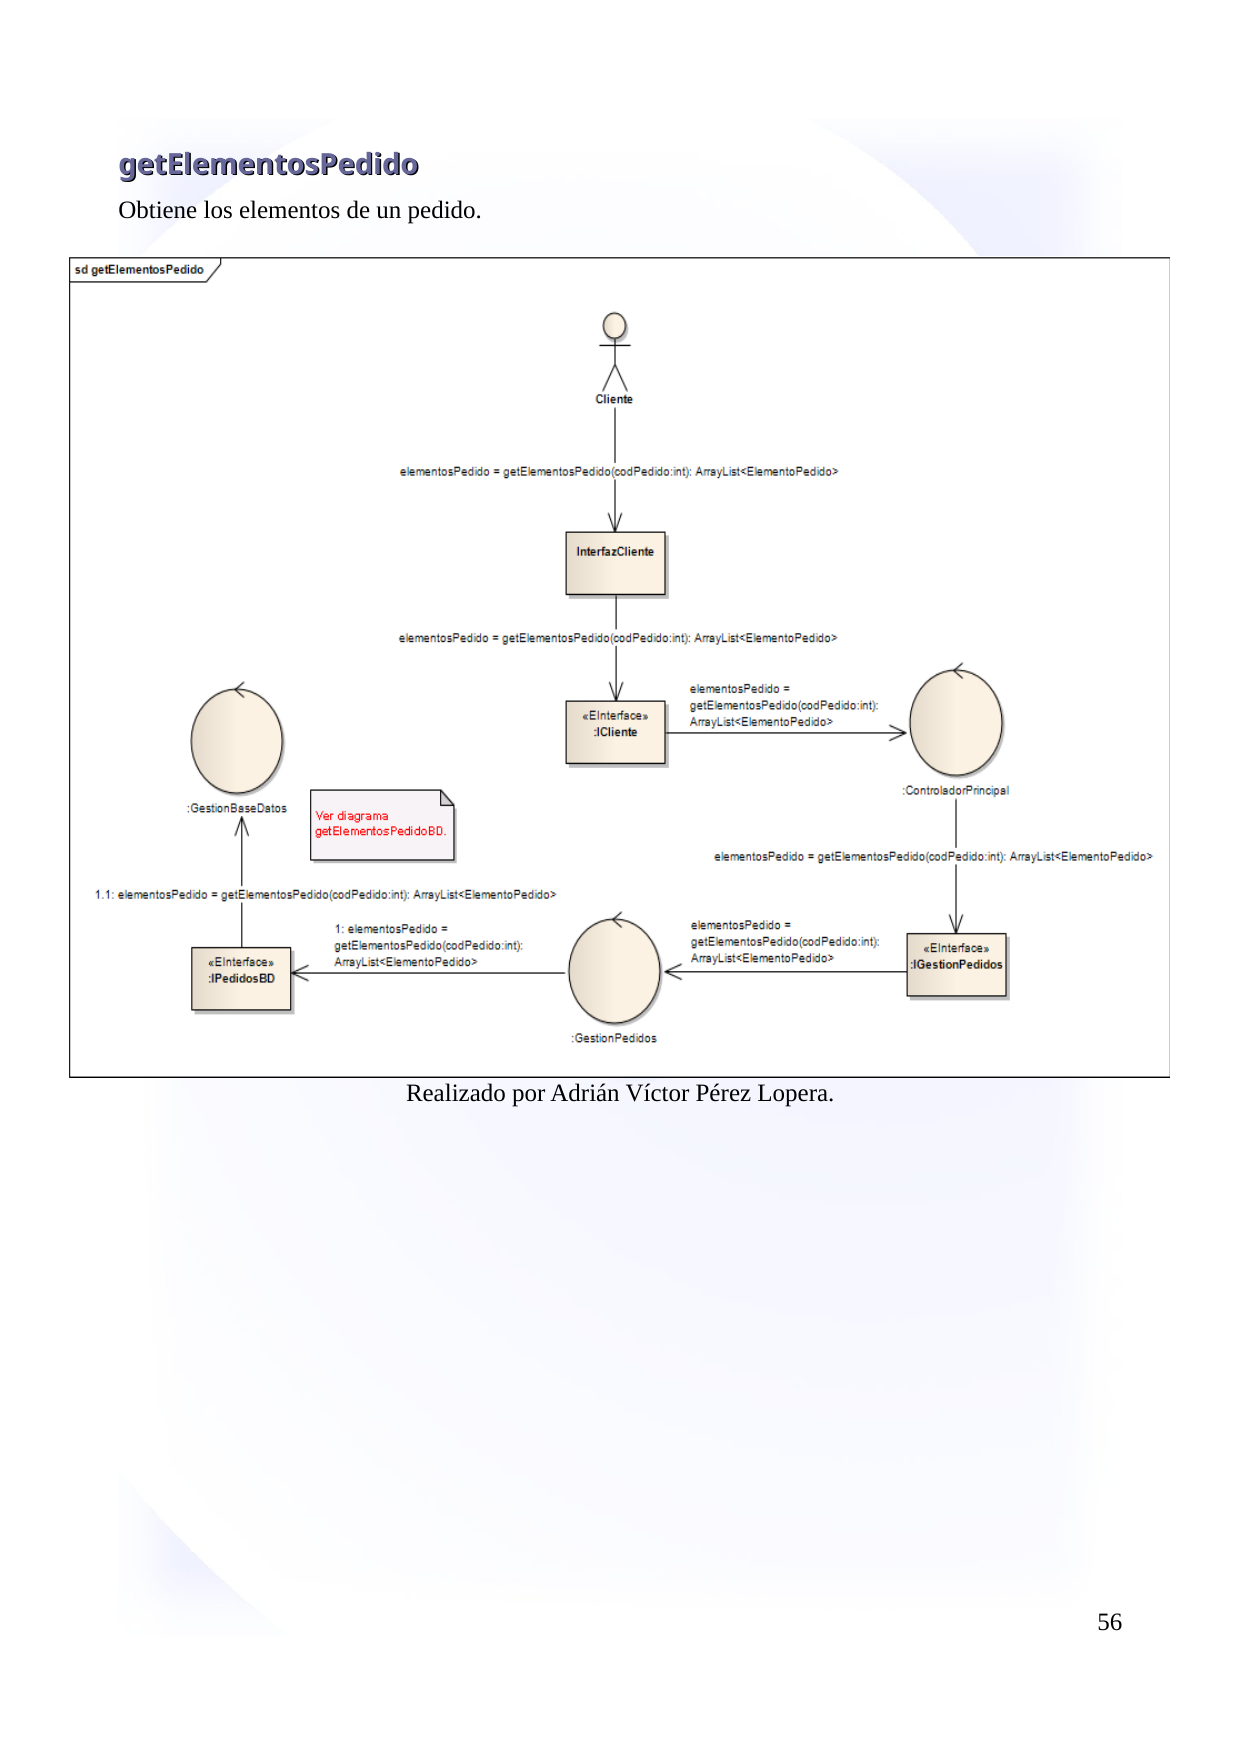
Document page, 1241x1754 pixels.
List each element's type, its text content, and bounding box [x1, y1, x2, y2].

picture [118, 118, 1122, 143]
picture [68, 256, 1170, 1078]
subtitle getElementosPedido [118, 143, 1122, 183]
picture [118, 183, 1122, 195]
text Realizado por Adrián Víctor Pérez Lopera. [118, 1078, 1122, 1106]
text Obtiene los elementos de un pedido. [118, 195, 1122, 224]
text [118, 237, 1122, 256]
picture [118, 224, 1122, 237]
picture [118, 1106, 1122, 1636]
